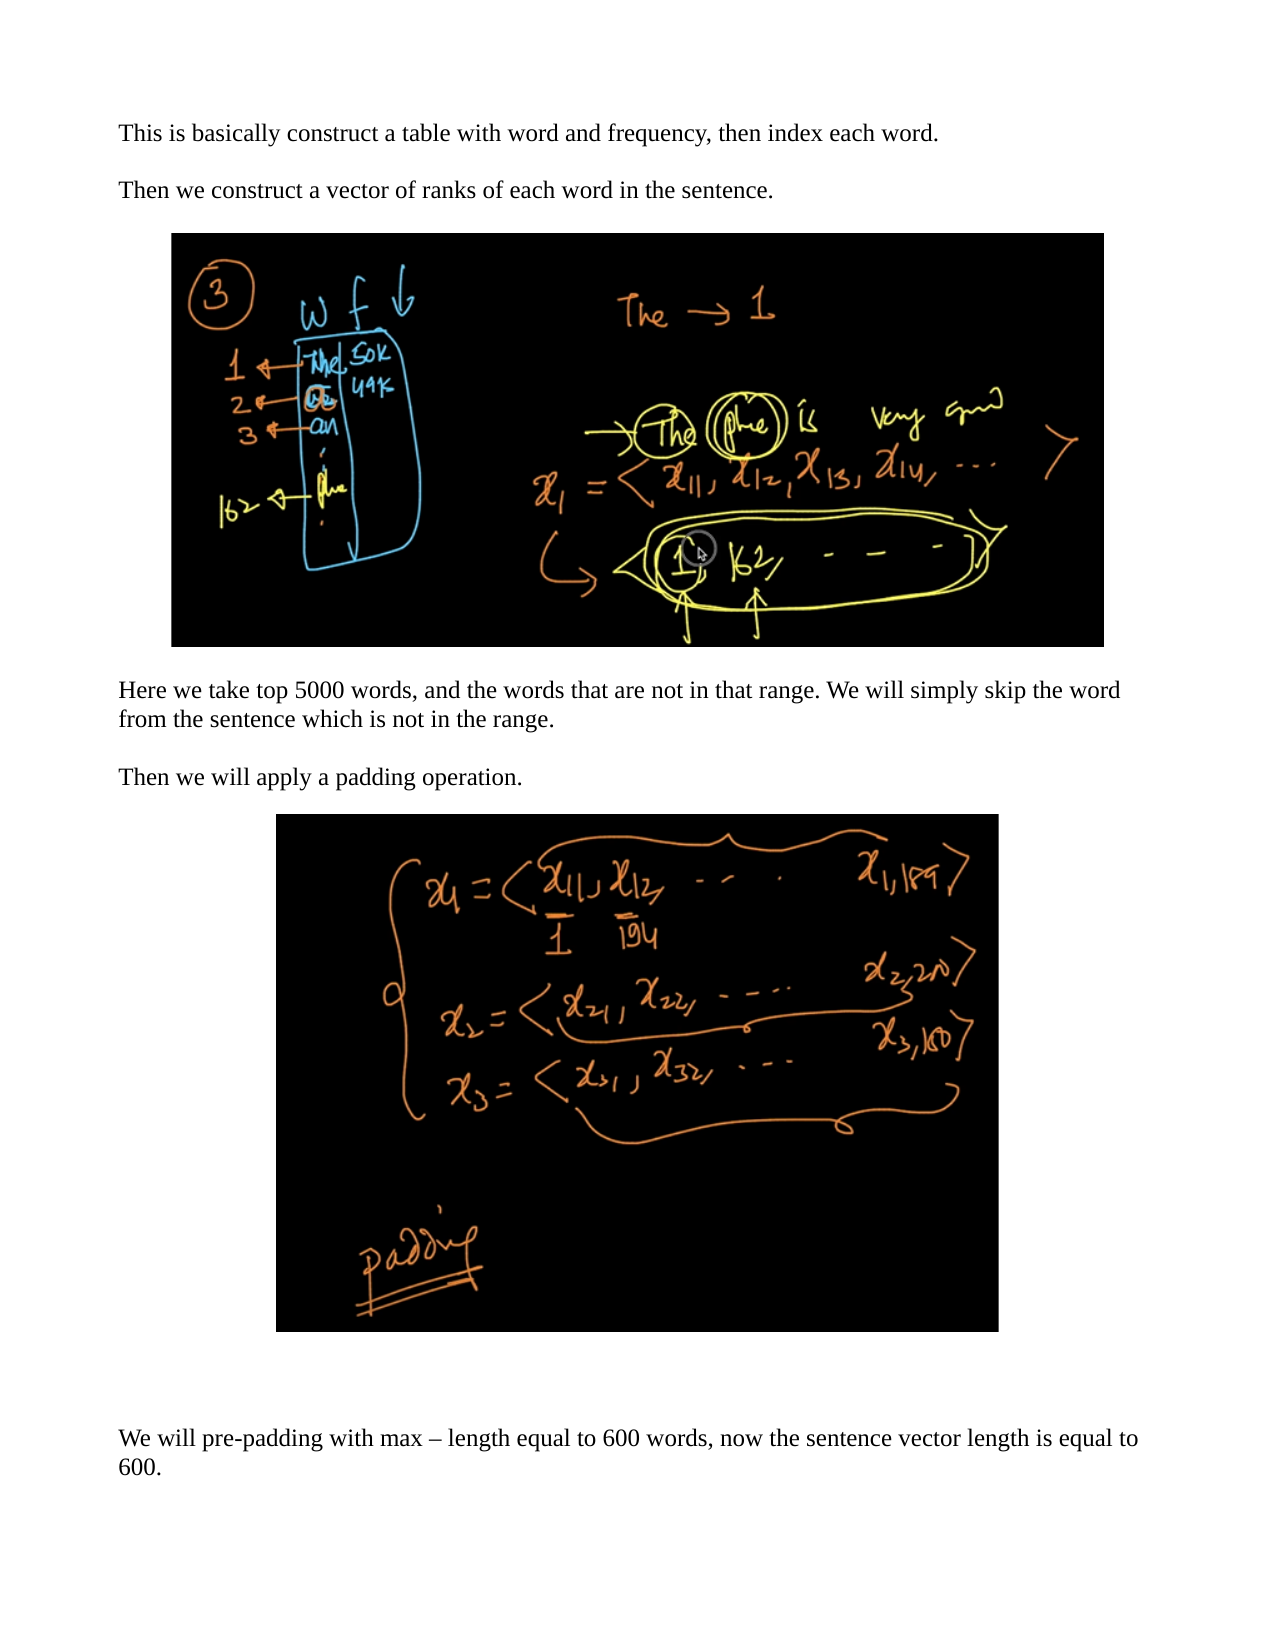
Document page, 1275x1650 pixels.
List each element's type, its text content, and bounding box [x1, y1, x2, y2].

text Then we will apply a padding operation. [118, 762, 1157, 791]
text We will pre-padding with max – length equal to 600 words, now the sentence vector length is equal to 600. [118, 1423, 1157, 1481]
text Then we construct a vector of ranks of each word in the sentence. [118, 176, 1157, 204]
text This is basically construct a table with word and frequency, then index each word. [118, 118, 1157, 147]
picture [276, 814, 999, 1332]
picture [171, 233, 1104, 647]
text Here we take top 5000 words, and the words that are not in that range. We will simply skip the word from the sentence which is not in the range. [118, 676, 1157, 733]
